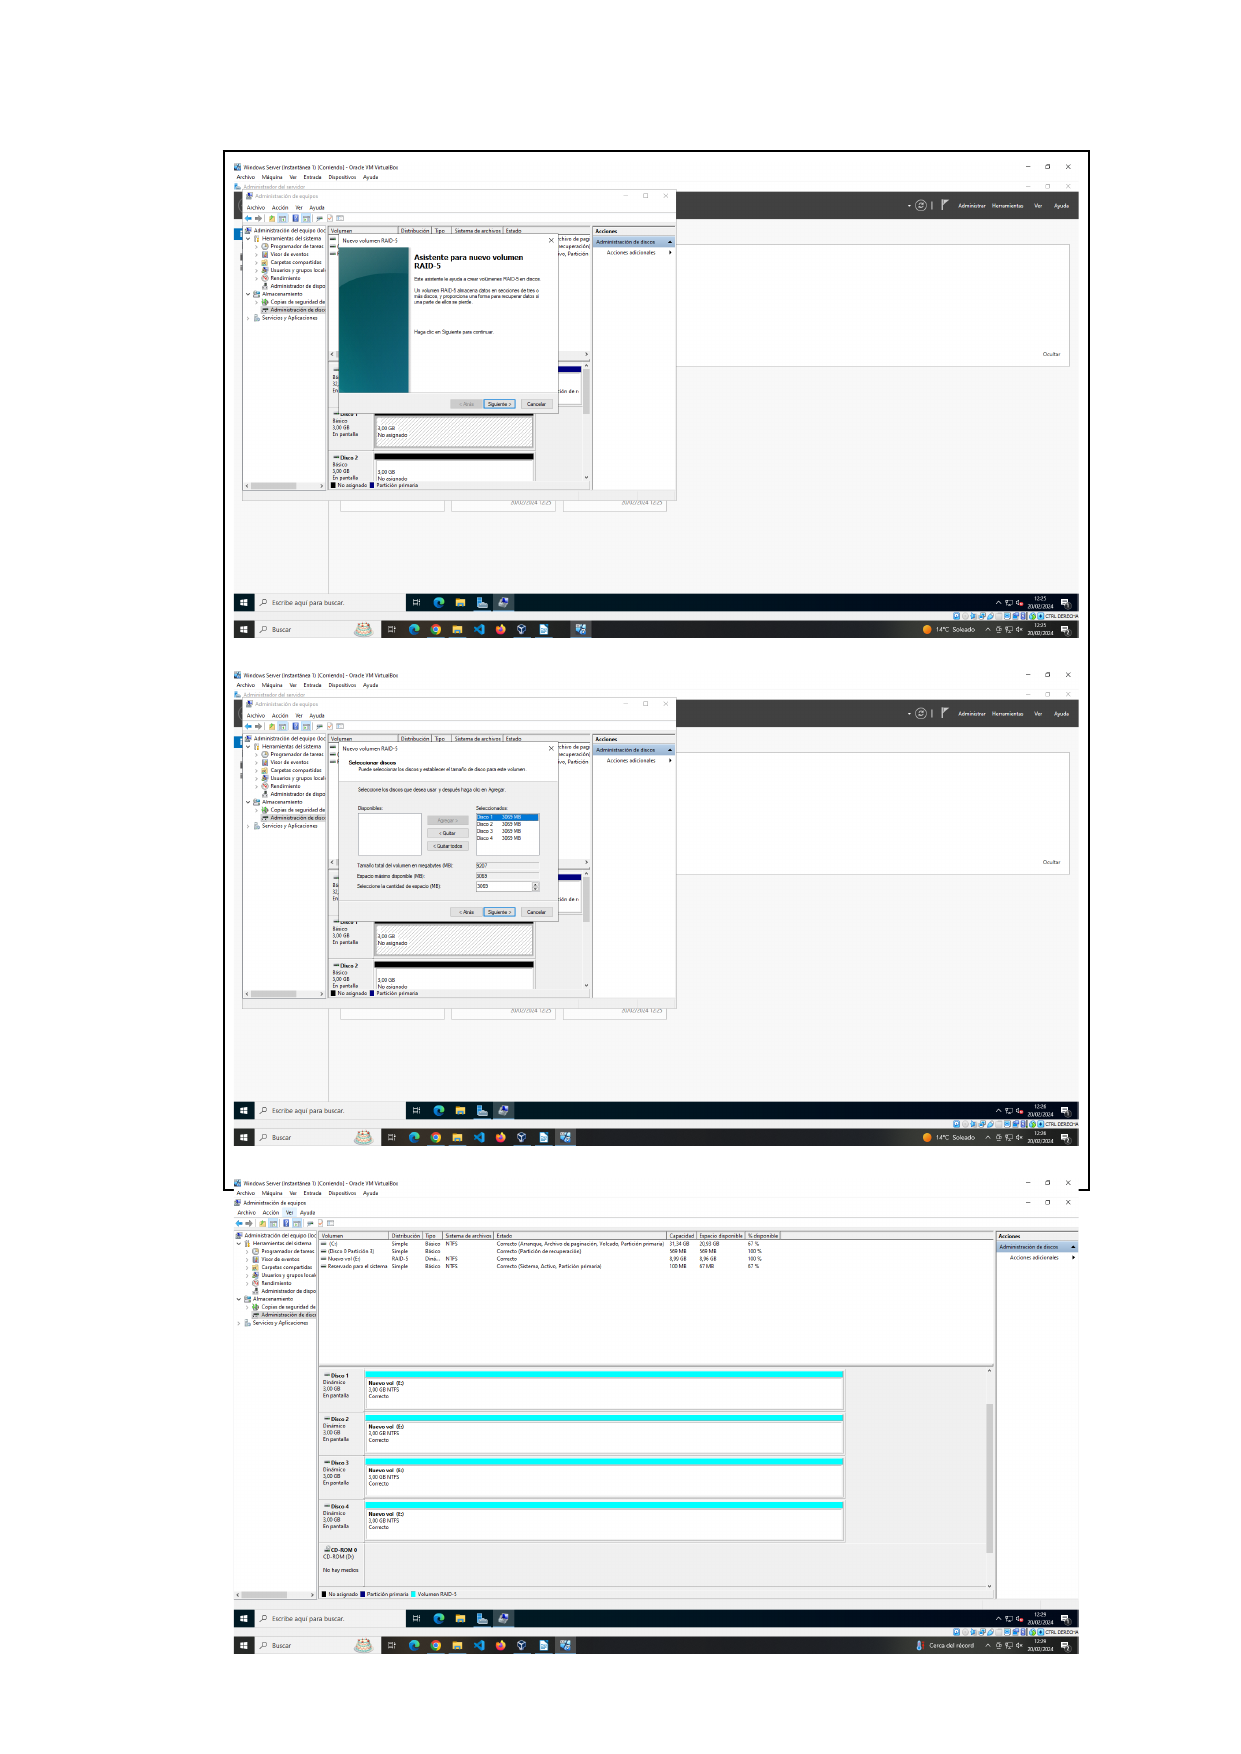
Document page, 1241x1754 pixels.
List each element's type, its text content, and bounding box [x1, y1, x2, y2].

picture [233, 670, 1079, 1146]
picture [233, 1178, 1079, 1654]
picture [233, 162, 1079, 638]
table_cell Ahora nos dice que falta uno Pero se puede acceder a los archivos He creado un archivo de texto nuevo llamado prueba 12 y no hay problema. Todo correcto Ahora repetimos el proceso quitando dos discos Ahora no se puede acceder al volumen E: Ahora volvemos a conectar los discos en Virtual Box y reparamos la Raid en windows. [225, 152, 1088, 1189]
